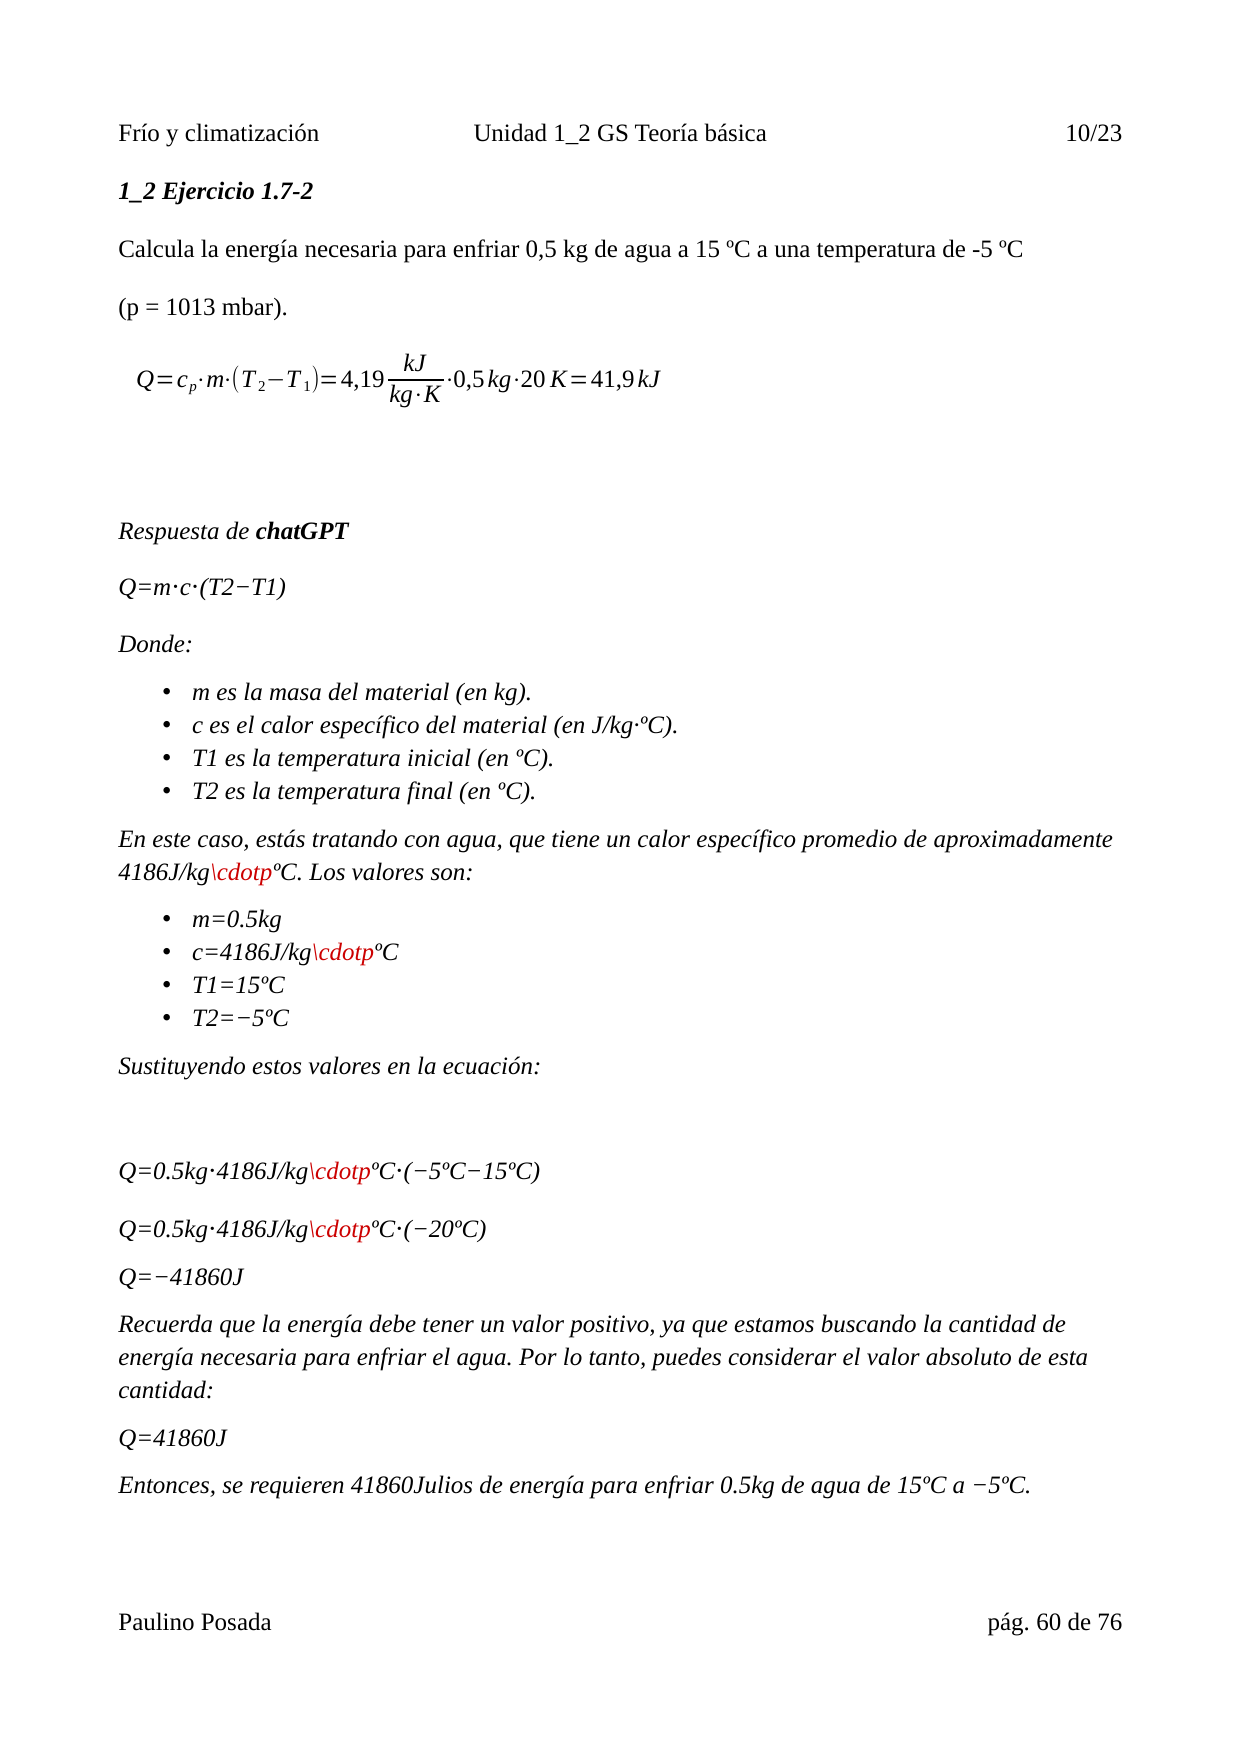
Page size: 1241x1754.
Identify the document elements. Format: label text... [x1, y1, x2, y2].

text Recuerda que la energía debe tener un valor positivo, ya que estamos buscando la cantidad de energía necesaria para enfriar el agua. Por lo tanto, puedes considerar el valor absoluto de esta cantidad: [118, 1309, 1122, 1404]
text Calcula la energía necesaria para enfriar 0,5 kg de agua a 15 ºC a una temperatura de -5 ºC [118, 234, 1122, 263]
list c=4186J/kg\cdotpºC [162, 937, 1122, 966]
list m=0.5kg [162, 904, 1122, 933]
text (p = 1013 mbar). [118, 292, 1122, 321]
text Q=0.5kg⋅4186J/kg\cdotpºC⋅(−5ºC−15ºC) [118, 1156, 1122, 1185]
text Q=−41860J [118, 1262, 1122, 1290]
list m es la masa del material (en kg). [162, 677, 1122, 706]
text Q=m⋅c⋅(T2​−T1​) [118, 572, 1122, 601]
list T2​ es la temperatura final (en ºC). [162, 776, 1122, 805]
text Respuesta de chatGPT [118, 516, 1122, 545]
text 1_2 Ejercicio 1.7-2 [118, 176, 1122, 205]
list T2​=−5ºC [162, 1003, 1122, 1032]
text Donde: [118, 629, 1122, 658]
list T1​ es la temperatura inicial (en ºC). [162, 743, 1122, 772]
text Q=41860J [118, 1423, 1122, 1452]
text Entonces, se requieren 41860Julios de energía para enfriar 0.5kg de agua de 15ºC a −5ºC. [118, 1471, 1122, 1499]
text Sustituyendo estos valores en la ecuación: [118, 1051, 1122, 1080]
text Q=0.5kg⋅4186J/kg\cdotpºC⋅(−20ºC) [118, 1214, 1122, 1243]
text En este caso, estás tratando con agua, que tiene un calor específico promedio de aproximadamente 4186J/kg\cdotpºC. Los valores son: [118, 824, 1122, 886]
list T1​=15ºC [162, 970, 1122, 999]
list c es el calor específico del material (en J/kg·ºC). [162, 710, 1122, 739]
